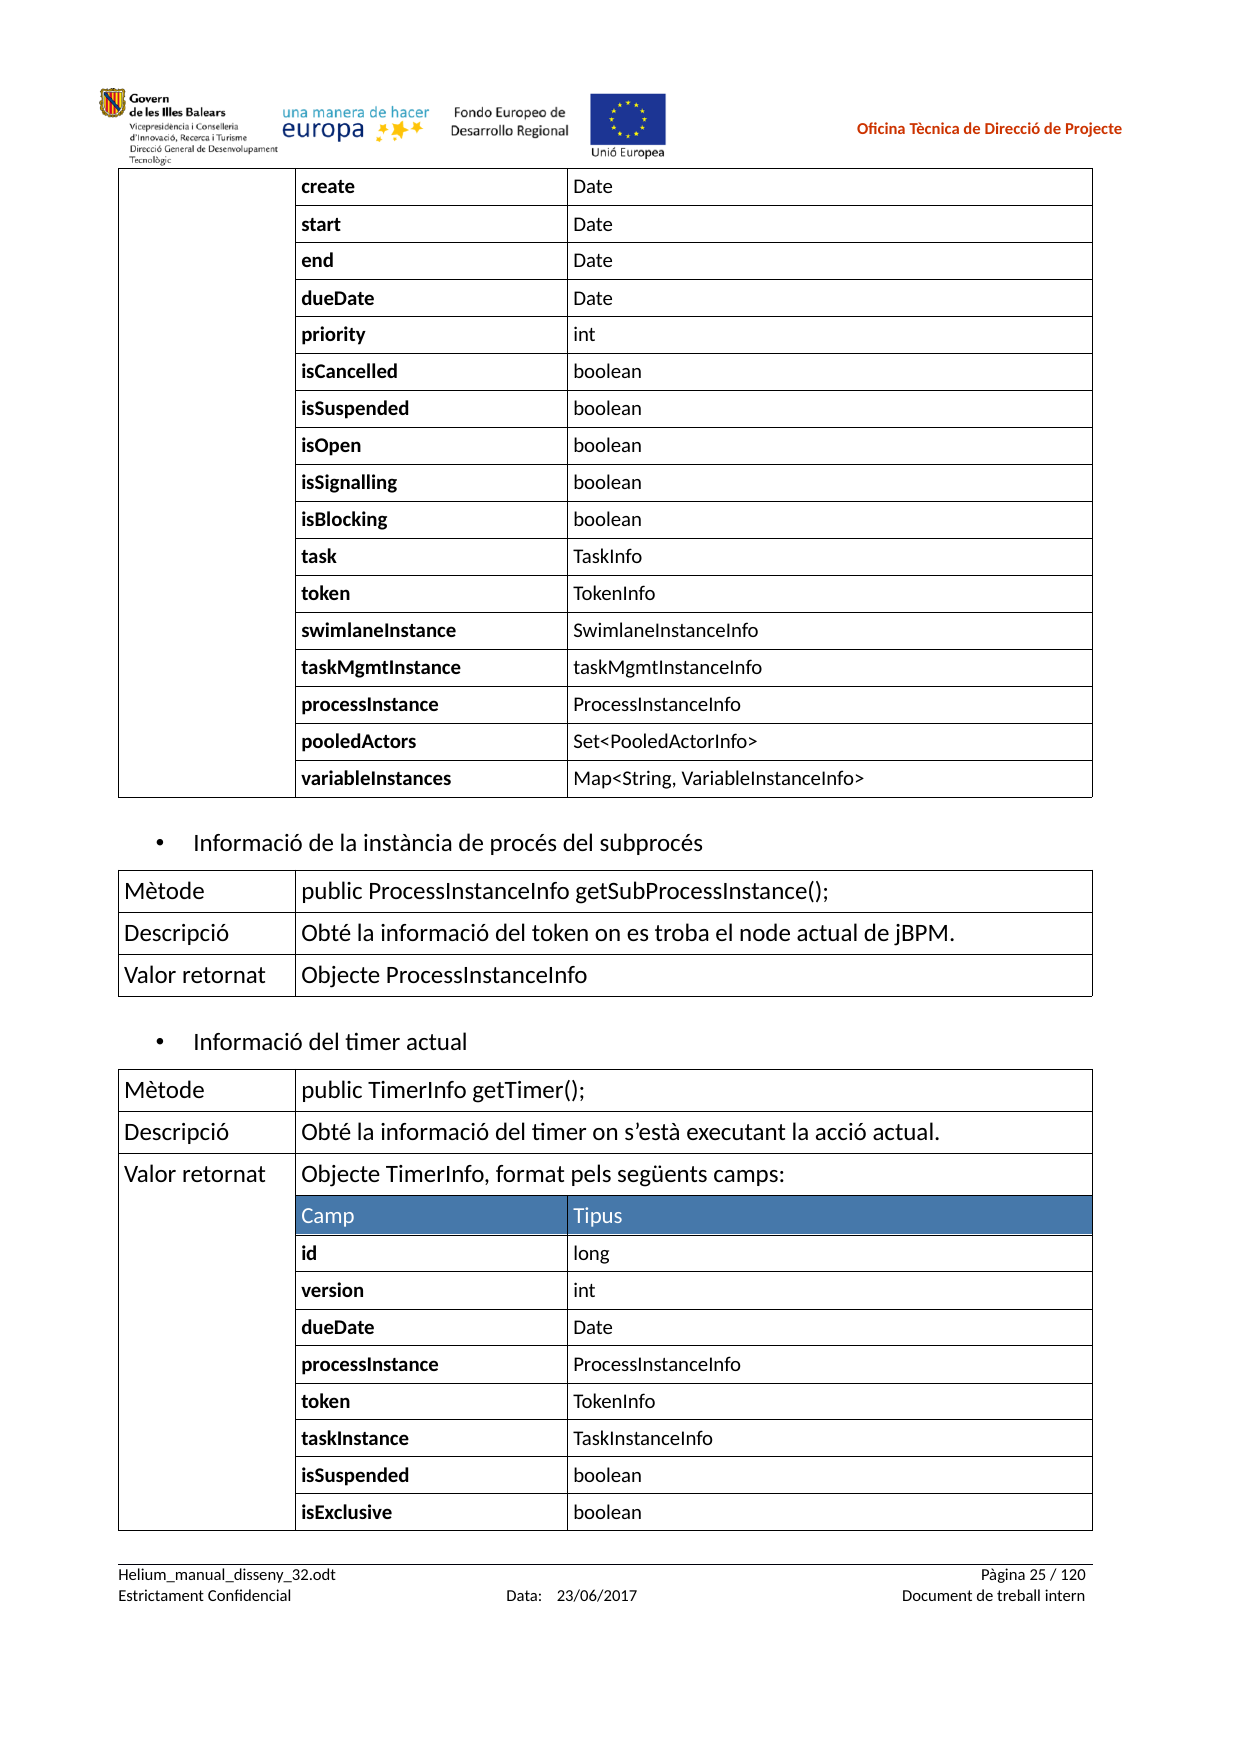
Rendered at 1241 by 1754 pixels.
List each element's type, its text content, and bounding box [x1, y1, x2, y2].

table_cell ProcessInstanceInfo [568, 1346, 1092, 1382]
table_cell boolean [568, 502, 1092, 538]
table_cell taskMgmtInstanceInfo [568, 650, 1092, 686]
table_cell Map<String, VariableInstanceInfo> [568, 761, 1092, 797]
table_cell variableInstances [296, 761, 567, 797]
table_cell token [296, 576, 567, 612]
table_cell TokenInfo [568, 576, 1092, 612]
table_cell create [296, 169, 567, 205]
table_cell Valor retornat [119, 1154, 295, 1530]
table_cell Date [568, 169, 1092, 205]
table_cell [119, 169, 295, 797]
table_cell dueDate [296, 280, 567, 316]
table_cell isSignalling [296, 465, 567, 501]
table_cell int [568, 1272, 1092, 1308]
table_cell boolean [568, 1457, 1092, 1493]
table_cell Tipus [568, 1196, 1092, 1234]
table_cell Set<PooledActorInfo> [568, 724, 1092, 759]
table_cell processInstance [296, 687, 567, 723]
table_cell TokenInfo [568, 1384, 1092, 1419]
table_cell Objecte TimerInfo, format pels següents camps: [296, 1154, 1092, 1195]
table_cell long [568, 1236, 1092, 1271]
table_header public TimerInfo getTimer(); [296, 1070, 1092, 1111]
table_cell TaskInstanceInfo [568, 1420, 1092, 1456]
table_cell isSuspended [296, 391, 567, 427]
picture [99, 87, 668, 166]
table_cell start [296, 206, 567, 242]
table_cell isBlocking [296, 502, 567, 538]
table_header public ProcessInstanceInfo getSubProcessInstance(); [296, 871, 1092, 912]
table_cell isSuspended [296, 1457, 567, 1493]
table_cell priority [296, 317, 567, 353]
table_cell id [296, 1236, 567, 1271]
table_cell Camp [296, 1196, 567, 1234]
table_cell task [296, 539, 567, 575]
table_cell isOpen [296, 428, 567, 464]
table_cell Date [568, 280, 1092, 316]
table_cell SwimlaneInstanceInfo [568, 613, 1092, 649]
table_cell Valor retornat [119, 955, 295, 996]
table_header Mètode [119, 1070, 295, 1111]
table_cell pooledActors [296, 724, 567, 759]
list Informació del timer actual [156, 1026, 1122, 1057]
table_cell processInstance [296, 1346, 567, 1382]
table_header Mètode [119, 871, 295, 912]
table_cell dueDate [296, 1310, 567, 1345]
table_cell Date [568, 1310, 1092, 1345]
table_cell taskMgmtInstance [296, 650, 567, 686]
table_cell Descripció [119, 913, 295, 954]
table_cell taskInstance [296, 1420, 567, 1456]
table_cell swimlaneInstance [296, 613, 567, 649]
table_cell boolean [568, 354, 1092, 390]
table_cell Descripció [119, 1112, 295, 1153]
table_cell int [568, 317, 1092, 353]
table_cell boolean [568, 391, 1092, 427]
table_cell end [296, 243, 567, 279]
table_cell Objecte ProcessInstanceInfo [296, 955, 1092, 996]
table_cell isExclusive [296, 1494, 567, 1530]
table_cell Obté la informació del timer on s’està executant la acció actual. [296, 1112, 1092, 1153]
table_cell version [296, 1272, 567, 1308]
table_cell token [296, 1384, 567, 1419]
list Informació de la instància de procés del subprocés [156, 827, 1122, 858]
table_cell TaskInfo [568, 539, 1092, 575]
table_cell Date [568, 243, 1092, 279]
table_cell boolean [568, 465, 1092, 501]
table_cell Date [568, 206, 1092, 242]
table_cell Obté la informació del token on es troba el node actual de jBPM. [296, 913, 1092, 954]
table_cell isCancelled [296, 354, 567, 390]
table_cell boolean [568, 428, 1092, 464]
table_cell boolean [568, 1494, 1092, 1530]
table_cell ProcessInstanceInfo [568, 687, 1092, 723]
